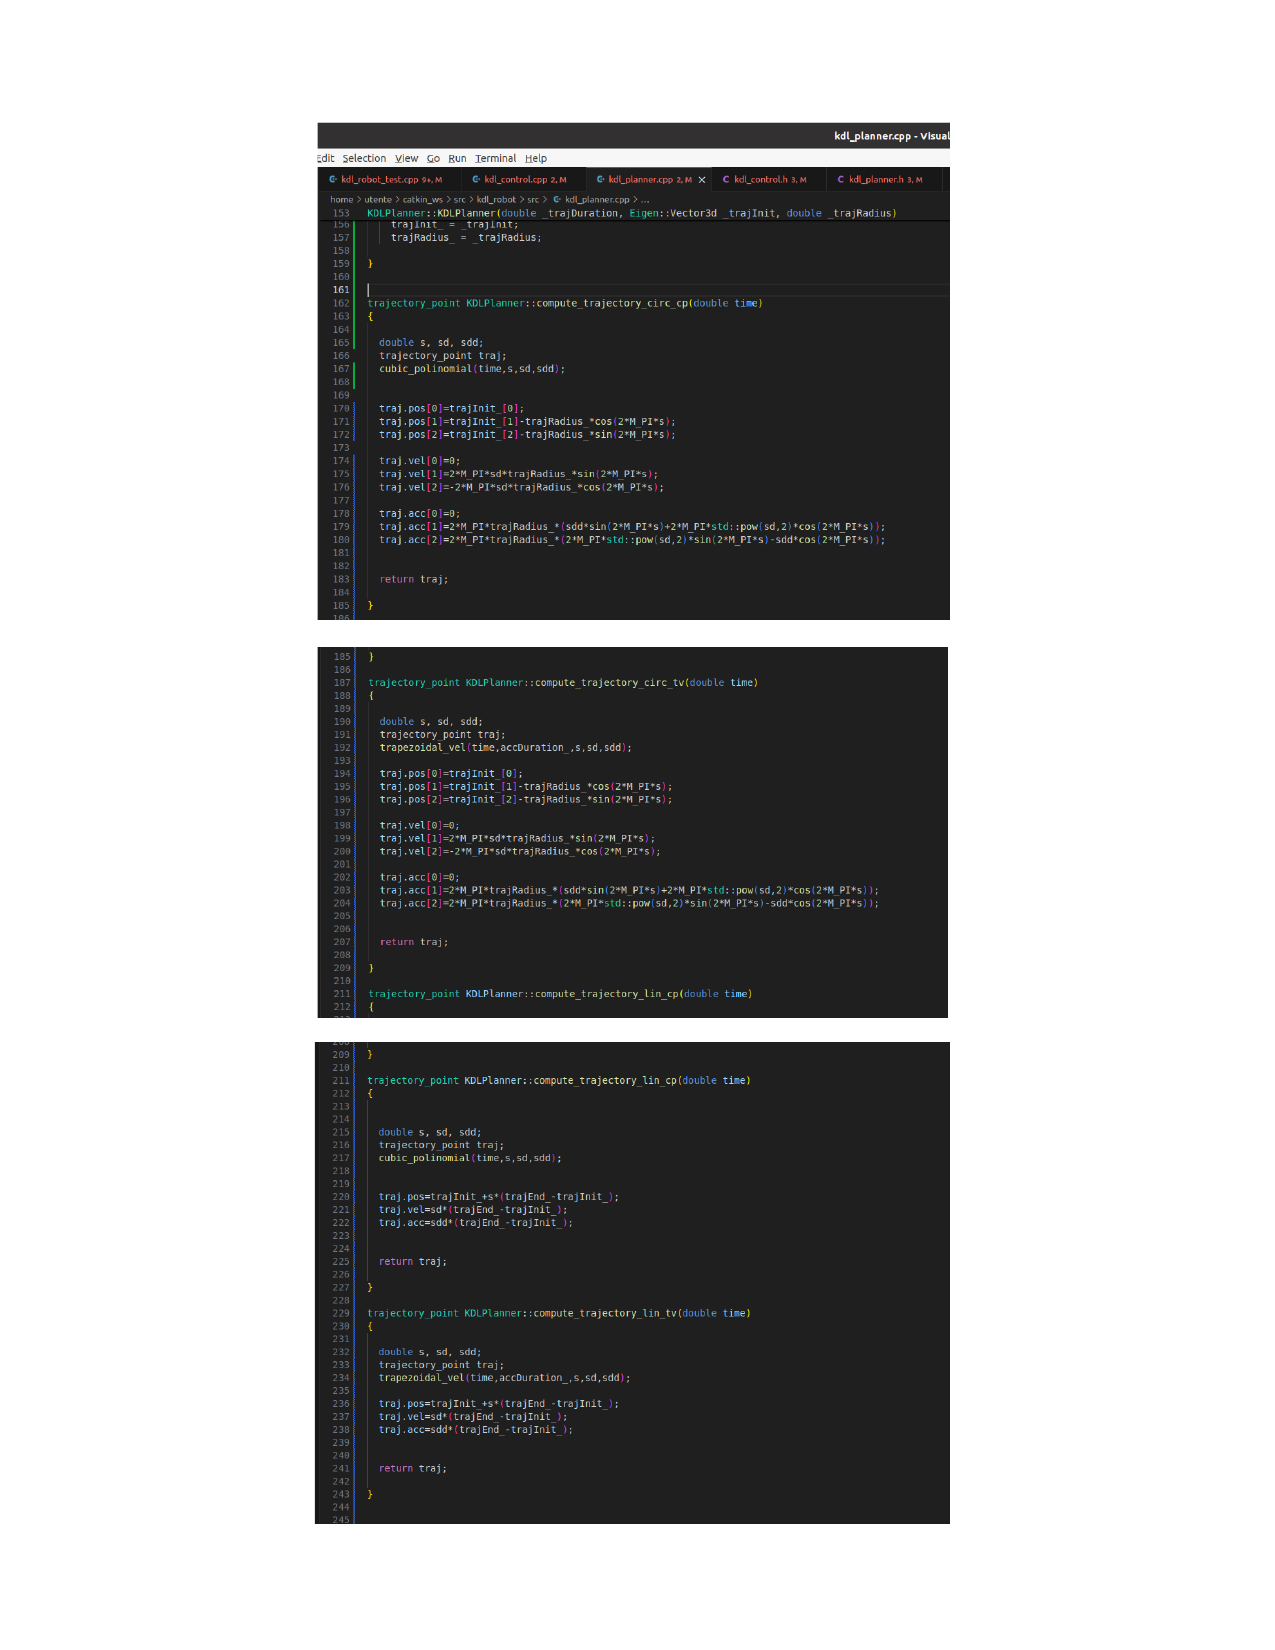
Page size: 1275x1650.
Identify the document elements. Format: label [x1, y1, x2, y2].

picture [314, 1042, 381, 1524]
picture [317, 122, 389, 620]
